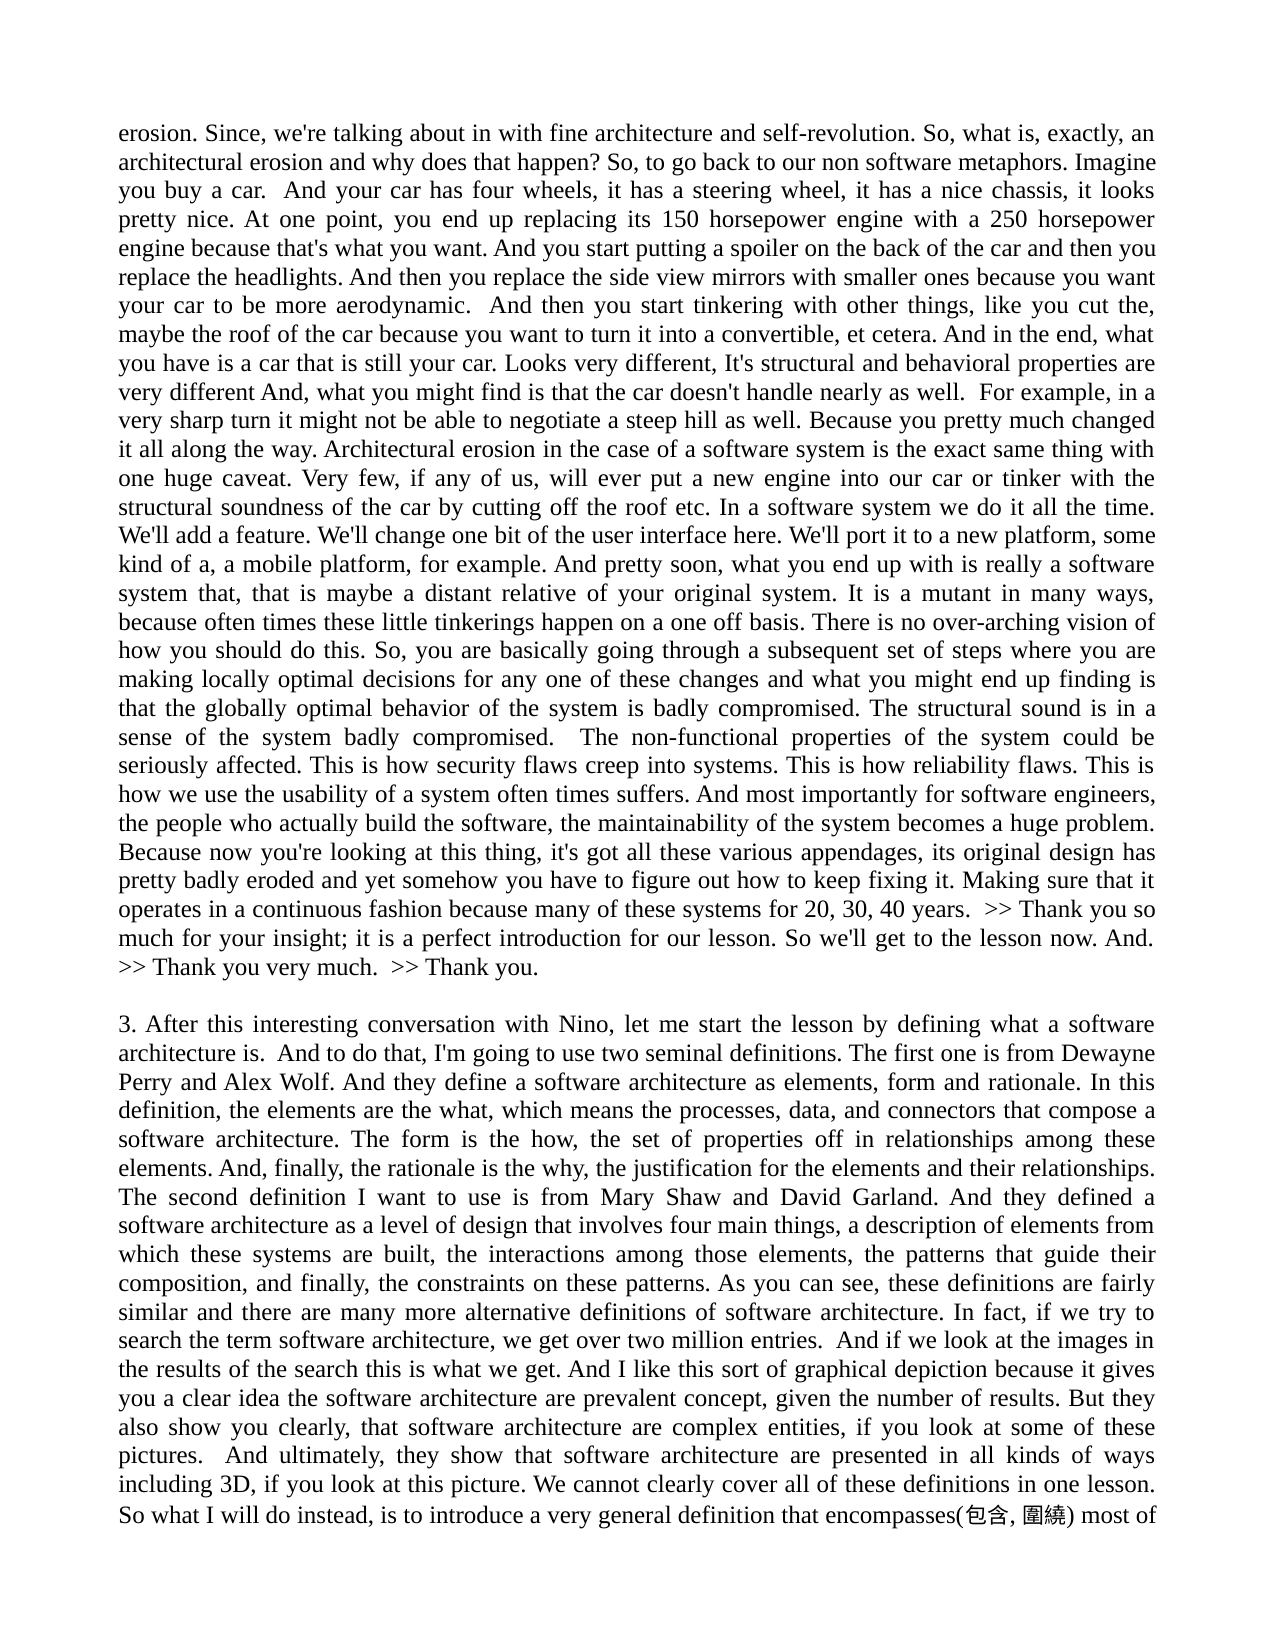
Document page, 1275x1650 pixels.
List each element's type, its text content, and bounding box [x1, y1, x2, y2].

text erosion. Since, we're talking about in with fine architecture and self-revolution. So, what is, exactly, an architectural erosion and why does that happen? So, to go back to our non software metaphors. Imagine you buy a car. And your car has four wheels, it has a steering wheel, it has a nice chassis, it looks pretty nice. At one point, you end up replacing its 150 horsepower engine with a 250 horsepower engine because that's what you want. And you start putting a spoiler on the back of the car and then you replace the headlights. And then you replace the side view mirrors with smaller ones because you want your car to be more aerodynamic. And then you start tinkering with other things, like you cut the, maybe the roof of the car because you want to turn it into a convertible, et cetera. And in the end, what you have is a car that is still your car. Looks very different, It's structural and behavioral properties are very different And, what you might find is that the car doesn't handle nearly as well. For example, in a very sharp turn it might not be able to negotiate a steep hill as well. Because you pretty much changed it all along the way. Architectural erosion in the case of a software system is the exact same thing with one huge caveat. Very few, if any of us, will ever put a new engine into our car or tinker with the structural soundness of the car by cutting off the roof etc. In a software system we do it all the time. We'll add a feature. We'll change one bit of the user interface here. We'll port it to a new platform, some kind of a, a mobile platform, for example. And pretty soon, what you end up with is really a software system that, that is maybe a distant relative of your original system. It is a mutant in many ways, because often times these little tinkerings happen on a one off basis. There is no over-arching vision of how you should do this. So, you are basically going through a subsequent set of steps where you are making locally optimal decisions for any one of these changes and what you might end up finding is that the globally optimal behavior of the system is badly compromised. The structural sound is in a sense of the system badly compromised. The non-functional properties of the system could be seriously affected. This is how security flaws creep into systems. This is how reliability flaws. This is how we use the usability of a system often times suffers. And most importantly for software engineers, the people who actually build the software, the maintainability of the system becomes a huge problem. Because now you're looking at this thing, it's got all these various appendages, its original design has pretty badly eroded and yet somehow you have to figure out how to keep fixing it. Making sure that it operates in a continuous fashion because many of these systems for 20, 30, 40 years. >> Thank you so much for your insight; it is a perfect introduction for our lesson. So we'll get to the lesson now. And. >> Thank you very much. >> Thank you. [118, 118, 1157, 981]
text 3. After this interesting conversation with Nino, let me start the lesson by defining what a software architecture is. And to do that, I'm going to use two seminal definitions. The first one is from Dewayne Perry and Alex Wolf. And they define a software architecture as elements, form and rationale. In this definition, the elements are the what, which means the processes, data, and connectors that compose a software architecture. The form is the how, the set of properties off in relationships among these elements. And, finally, the rationale is the why, the justification for the elements and their relationships. The second definition I want to use is from Mary Shaw and David Garland. And they defined a software architecture as a level of design that involves four main things, a description of elements from which these systems are built, the interactions among those elements, the patterns that guide their composition, and finally, the constraints on these patterns. As you can see, these definitions are fairly similar and there are many more alternative definitions of software architecture. In fact, if we try to search the term software architecture, we get over two million entries. And if we look at the images in the results of the search this is what we get. And I like this sort of graphical depiction because it gives you a clear idea the software architecture are prevalent concept, given the number of results. But they also show you clearly, that software architecture are complex entities, if you look at some of these pictures. And ultimately, they show that software architecture are presented in all kinds of ways including 3D, if you look at this picture. We cannot clearly cover all of these definitions in one lesson. So what I will do instead, is to introduce a very general definition that encompasses(包含, 圍繞) most of [118, 1009, 1157, 1530]
